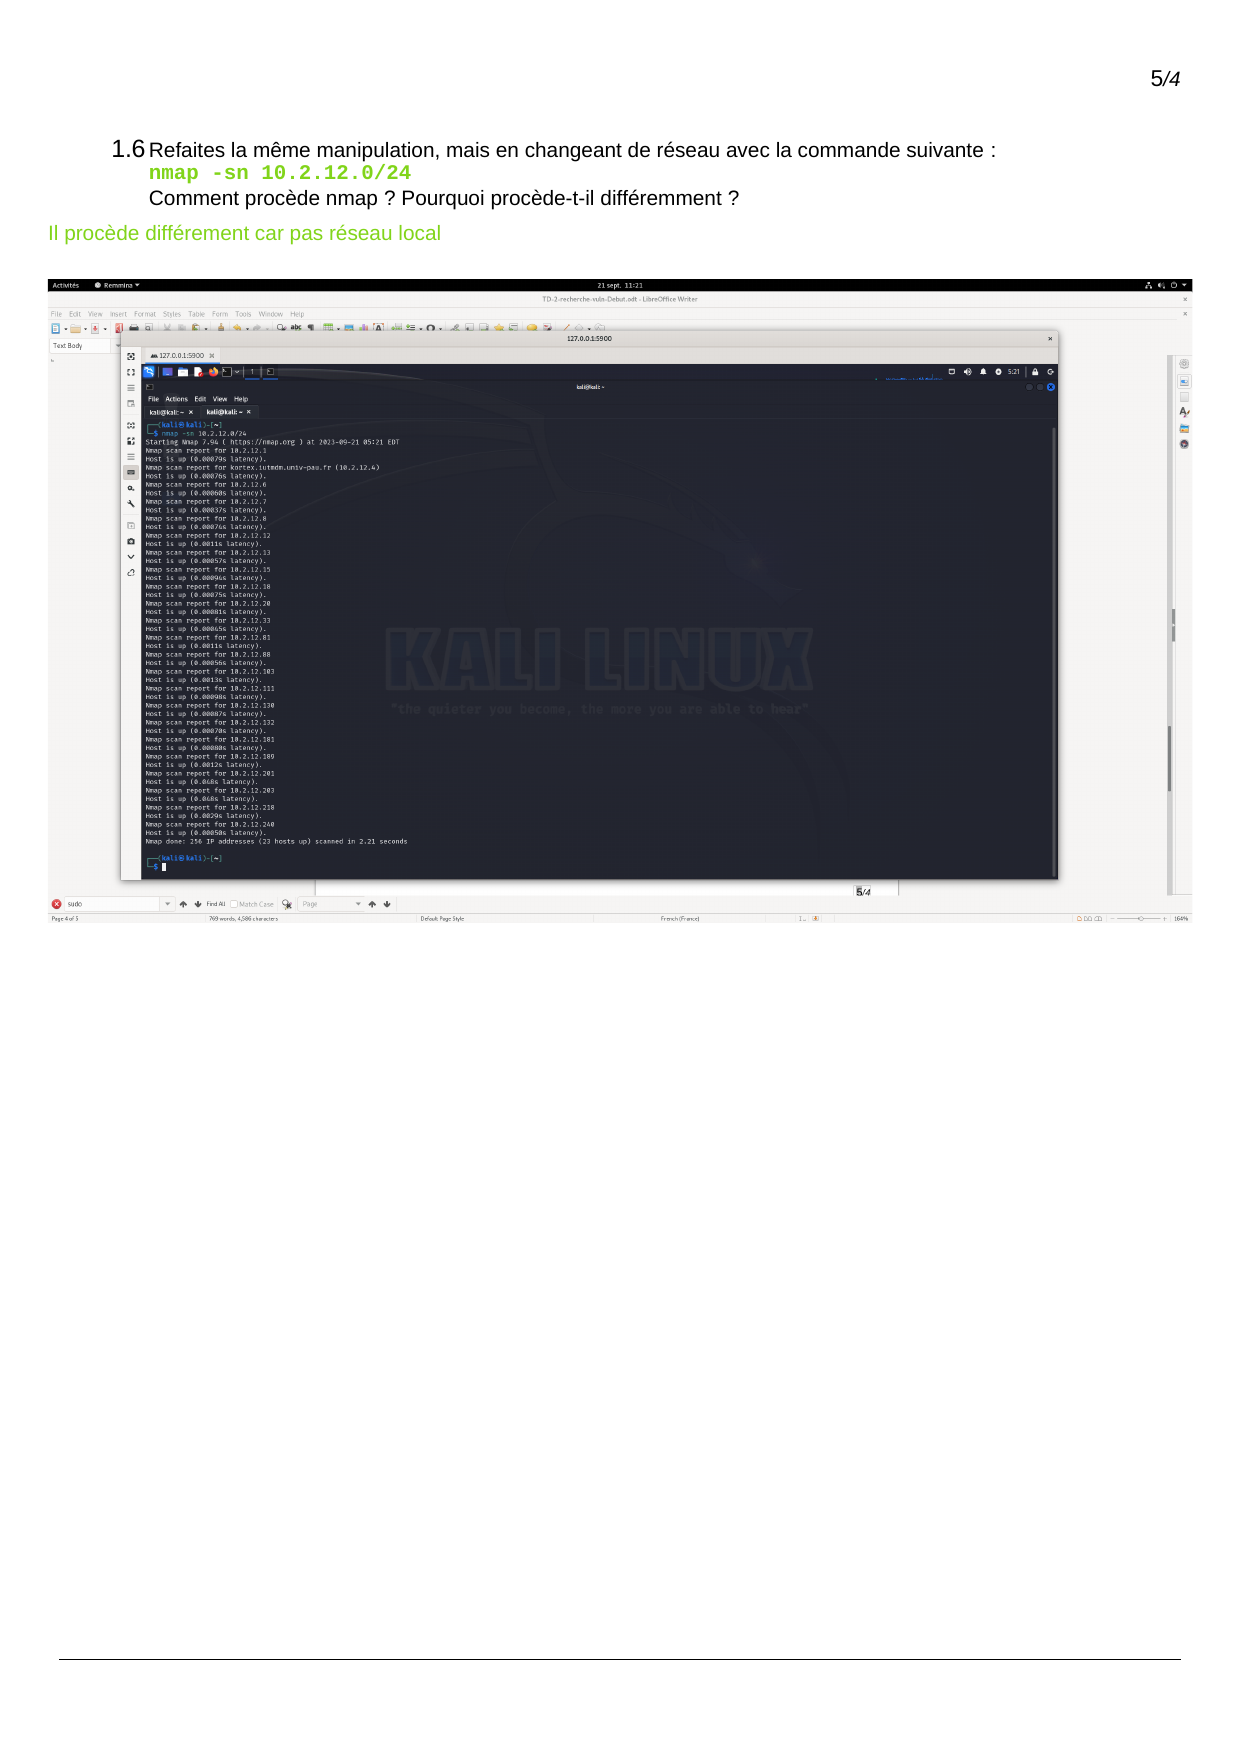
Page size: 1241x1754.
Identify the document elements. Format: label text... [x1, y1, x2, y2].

list Refaites la même manipulation, mais en changeant de réseau avec la commande suivante : nmap -sn 10.2.12.0/24 Comment procède nmap ? Pourquoi procède-t-il différemment ? [111, 134, 1192, 210]
picture [47, 279, 1193, 923]
text Il procède différement car pas réseau local [48, 221, 1192, 245]
